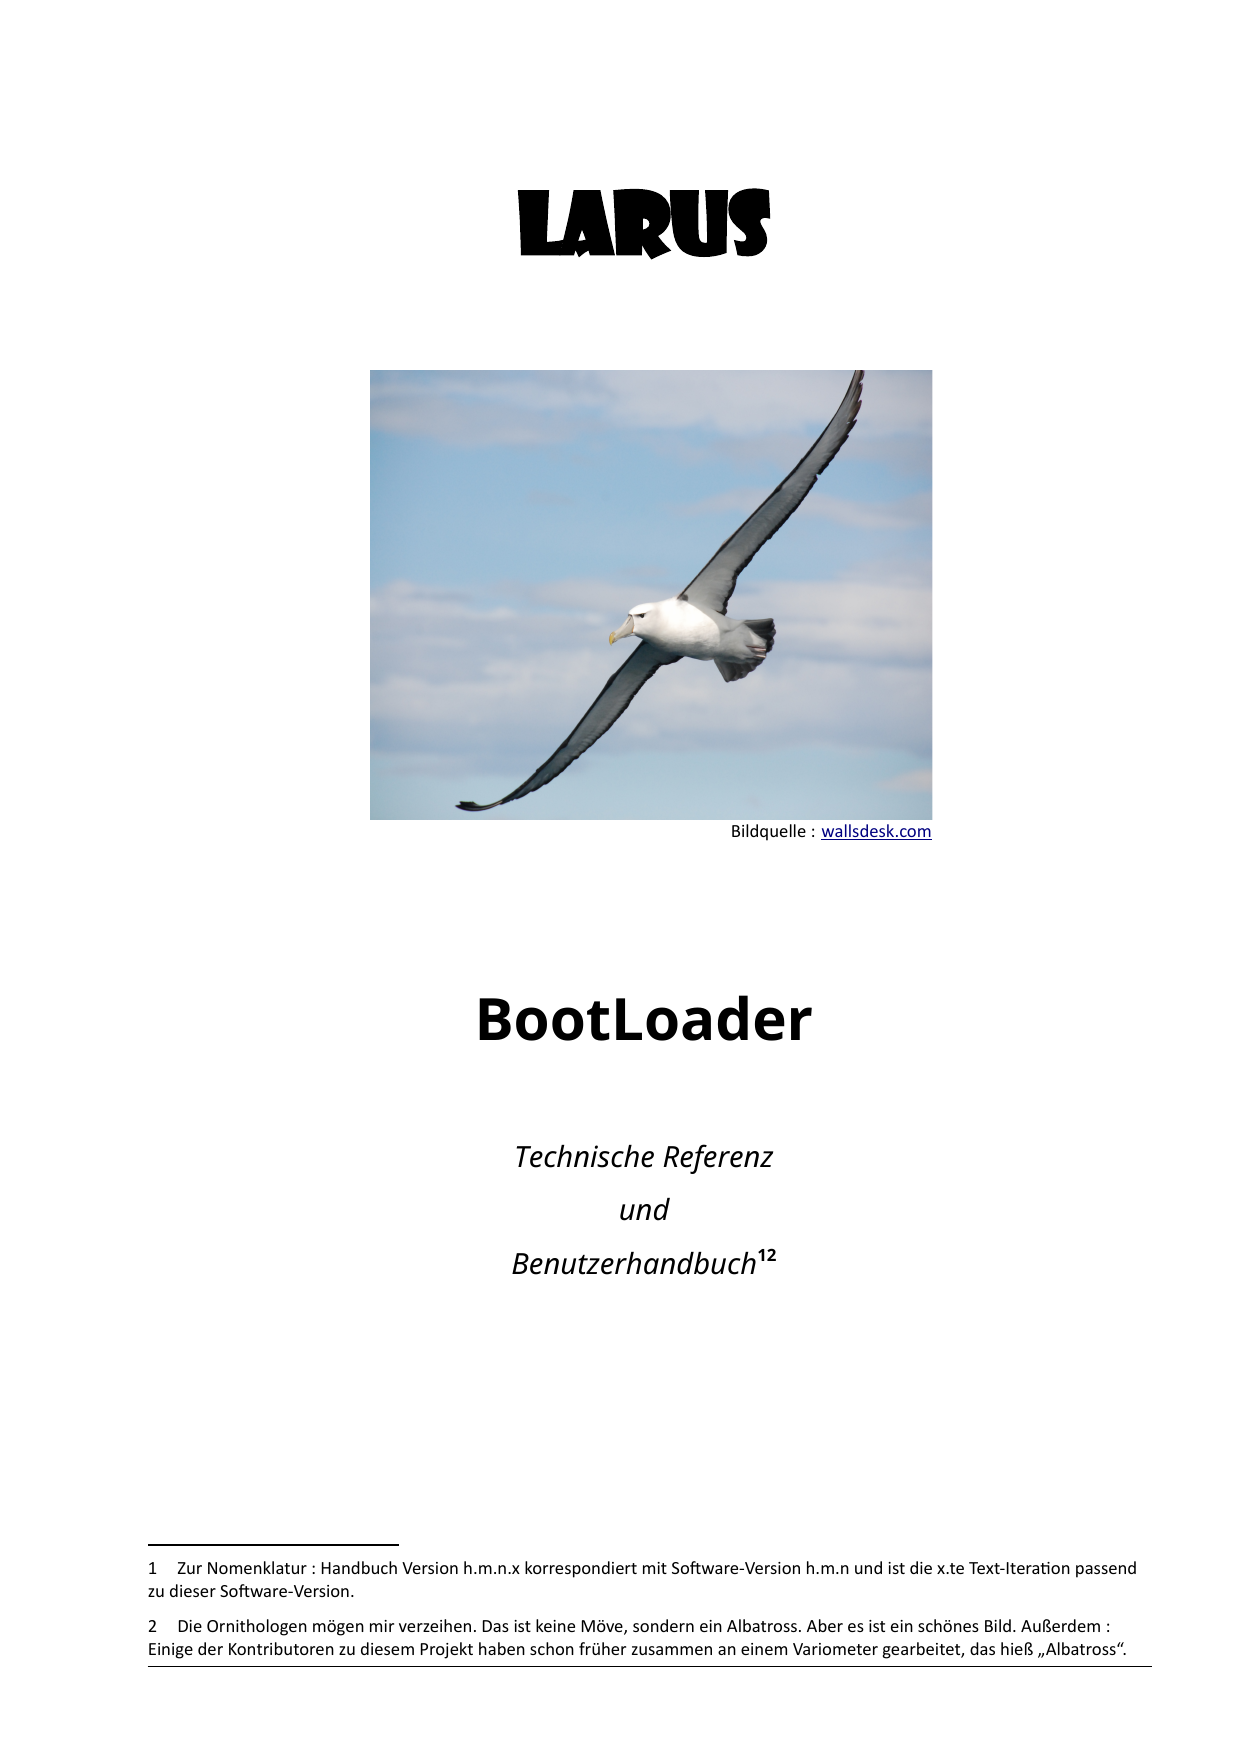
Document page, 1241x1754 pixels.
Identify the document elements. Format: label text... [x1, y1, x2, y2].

title Technische Referenz [148, 1136, 1140, 1176]
text Bildquelle : wallsdesk.com [148, 358, 1152, 842]
title Larus [148, 168, 1140, 271]
text Zur Nomenklatur : Handbuch Version h.m.n.x korrespondiert mit Software-Version h.m.n und ist die x.te Text-Iteration passend zu dieser Software-Version. [148, 1557, 1152, 1602]
text Die Ornithologen mögen mir verzeihen. Das ist keine Möve, sondern ein Albatross. Aber es ist ein schönes Bild. Außerdem : Einige der Kontributoren zu diesem Projekt haben schon früher zusammen an einem Variometer gearbeitet, das hieß „Albatross“. [148, 1614, 1152, 1660]
title Benutzerhandbuch [148, 1243, 1140, 1283]
title und [148, 1189, 1140, 1229]
title BootLoader [148, 978, 1140, 1057]
picture [370, 370, 933, 820]
